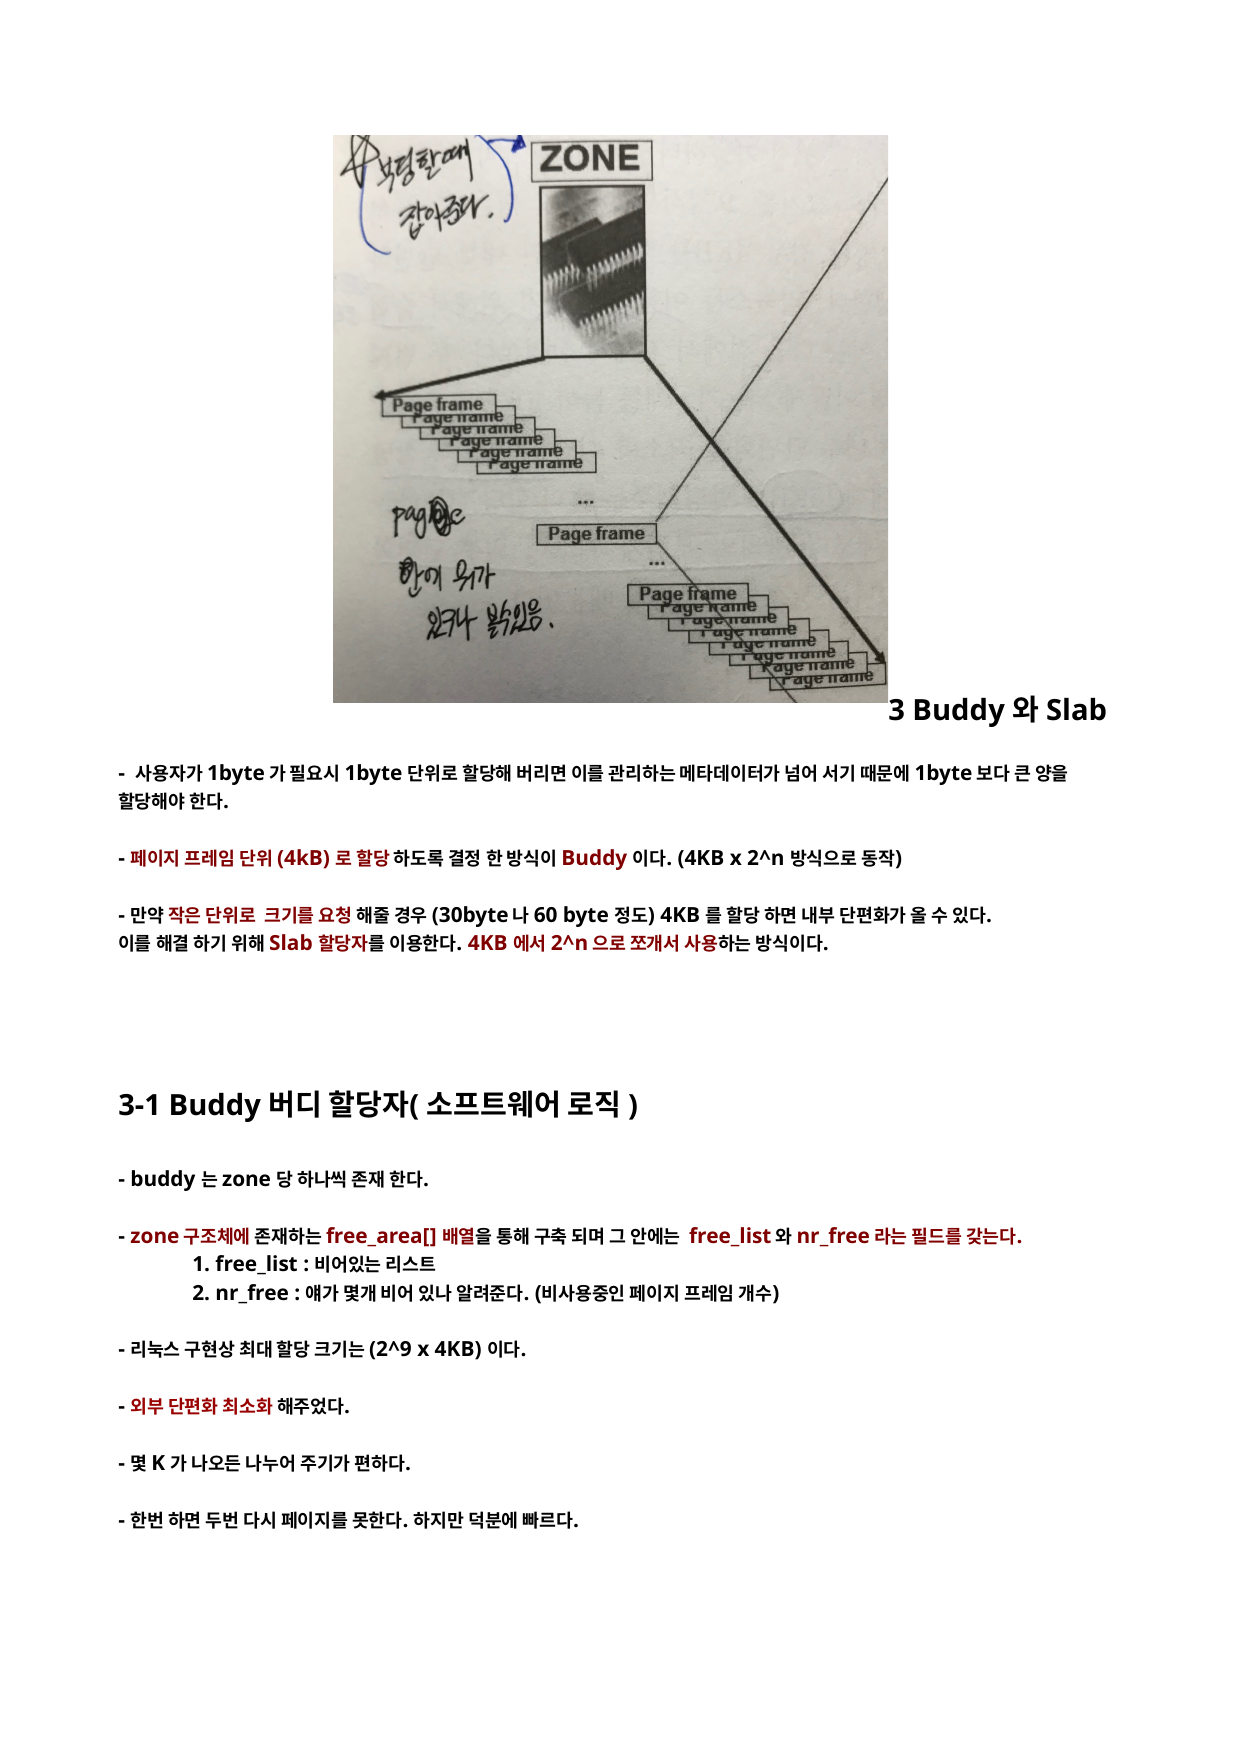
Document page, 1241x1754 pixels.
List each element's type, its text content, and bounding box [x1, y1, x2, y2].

text 1. free_list : 비어있는 리스트 [118, 1249, 1122, 1278]
text 이를 해결 하기 위해 Slab 할당자를 이용한다. 4KB 에서 2^n으로 쪼개서 사용하는 방식이다. [118, 928, 1122, 957]
text - 리눅스 구현상 최대 할당 크기는 (2^9 x 4KB) 이다. [118, 1334, 1122, 1363]
text - buddy 는 zone 당 하나씩 존재 한다. [118, 1164, 1122, 1192]
text - 사용자가 1byte가 필요시 1byte 단위로 할당해 버리면 이를 관리하는 메타데이터가 넘어 서기 때문에 1byte보다 큰 양을 할당해야 한다. [118, 758, 1122, 814]
text - 몇 K 가 나오든 나누어 주기가 편하다. [118, 1448, 1122, 1477]
text - zone구조체에 존재하는 free_area[] 배열을 통해 구축 되며 그 안에는 free_list와 nr_free라는 필드를 갖는다. [118, 1221, 1122, 1249]
text 2. nr_free : 얘가 몇개 비어 있나 알려준다. (비사용중인 페이지 프레임 개수) [118, 1278, 1122, 1306]
text 3-1 Buddy 버디 할당자( 소프트웨어 로직 ) [118, 1082, 1122, 1124]
text - 한번 하면 두번 다시 페이지를 못한다. 하지만 덕분에 빠르다. [118, 1505, 1122, 1533]
text 3 Buddy 와 Slab [118, 687, 1122, 729]
text - 만약 작은 단위로 크기를 요청 해줄 경우 (30byte나 60 byte 정도) 4KB 를 할당 하면 내부 단편화가 올 수 있다. [118, 900, 1122, 928]
text - 외부 단편화 최소화 해주었다. [118, 1391, 1122, 1420]
picture [333, 223, 889, 467]
text - 페이지 프레임 단위 (4kB) 로 할당 하도록 결정 한 방식이 Buddy 이다. (4KB x 2^n 방식으로 동작) [118, 843, 1122, 871]
